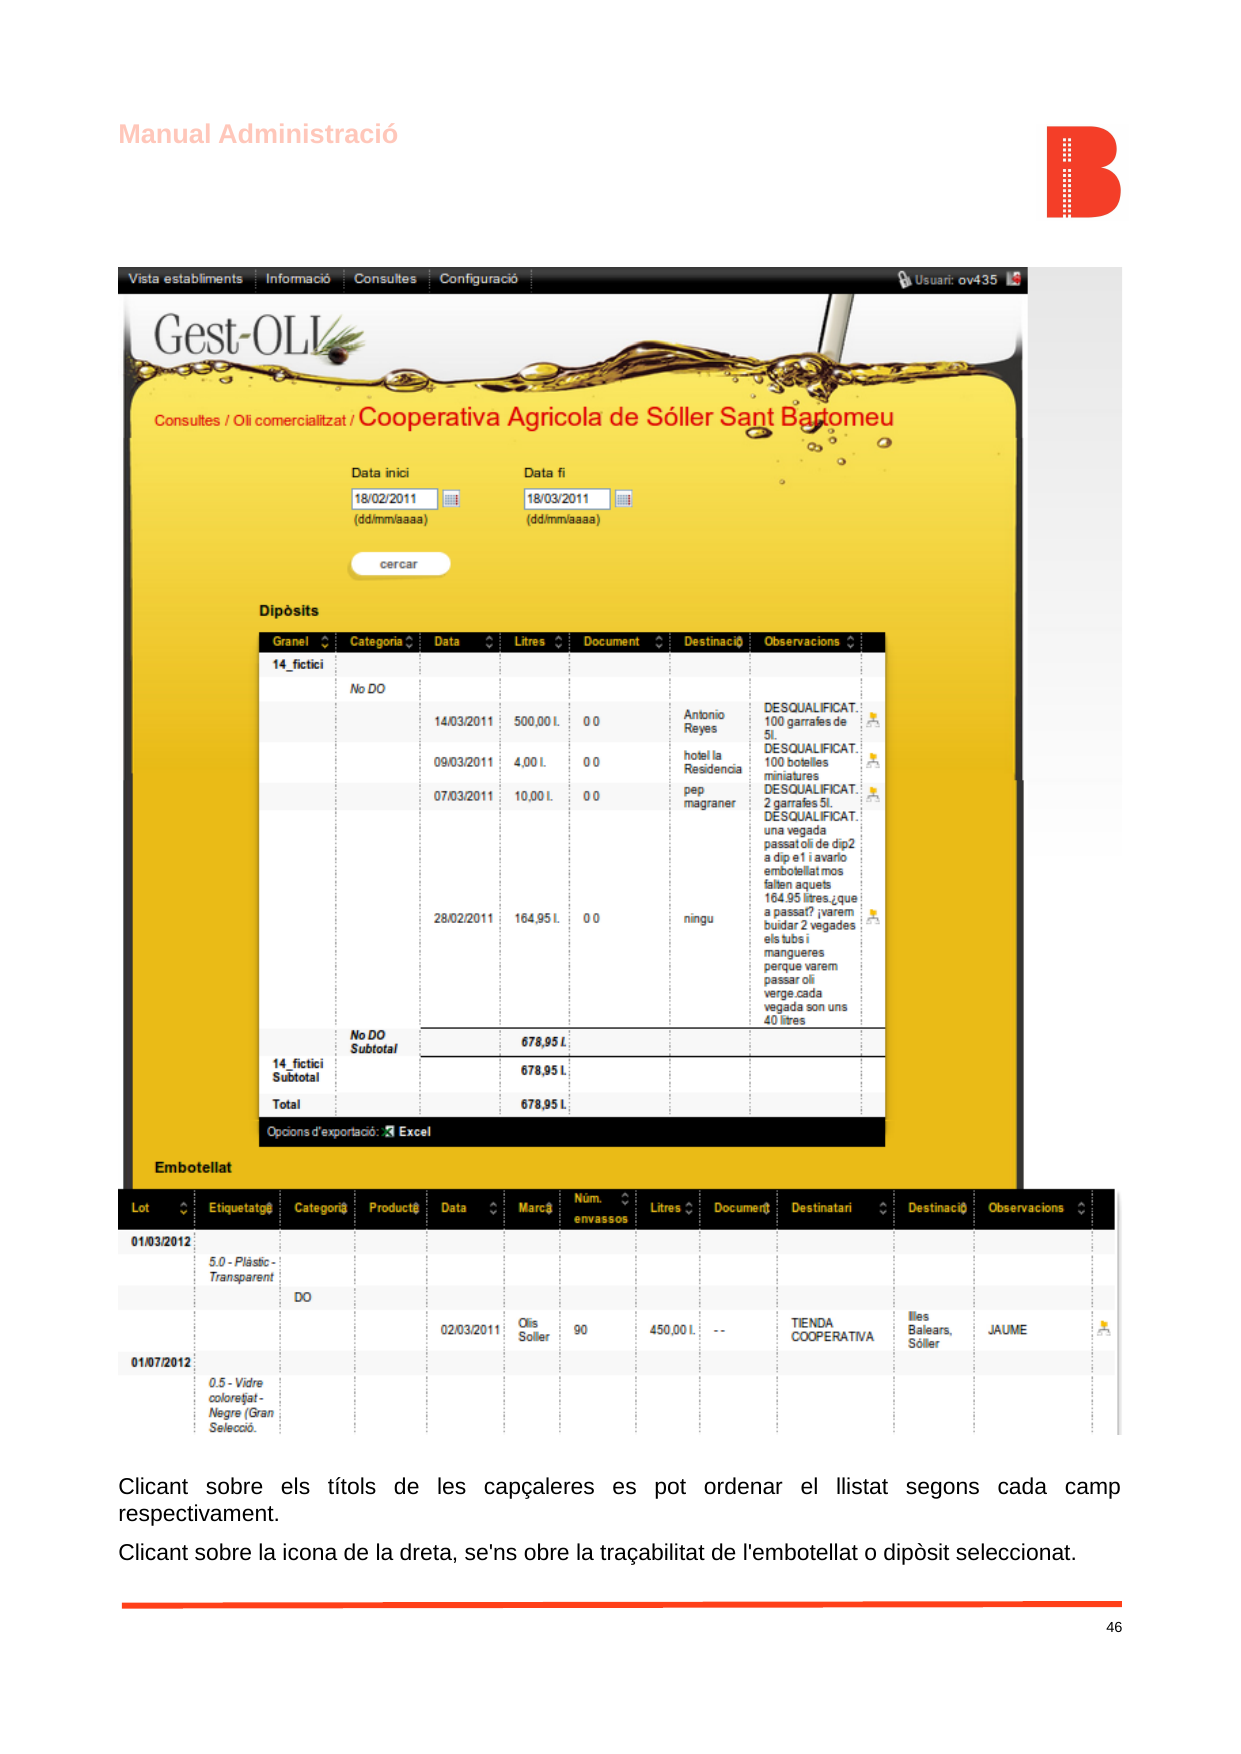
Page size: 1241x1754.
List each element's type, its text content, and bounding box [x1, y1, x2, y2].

picture [118, 267, 1123, 1435]
text Clicant sobre els títols de les capçaleres es pot ordenar el llistat segons cada camp respectivament. [118, 1473, 1122, 1526]
picture [1036, 124, 1130, 221]
text Clicant sobre la icona de la dreta, se'ns obre la traçabilitat de l'embotellat o dipòsit seleccionat. [118, 1538, 1122, 1565]
